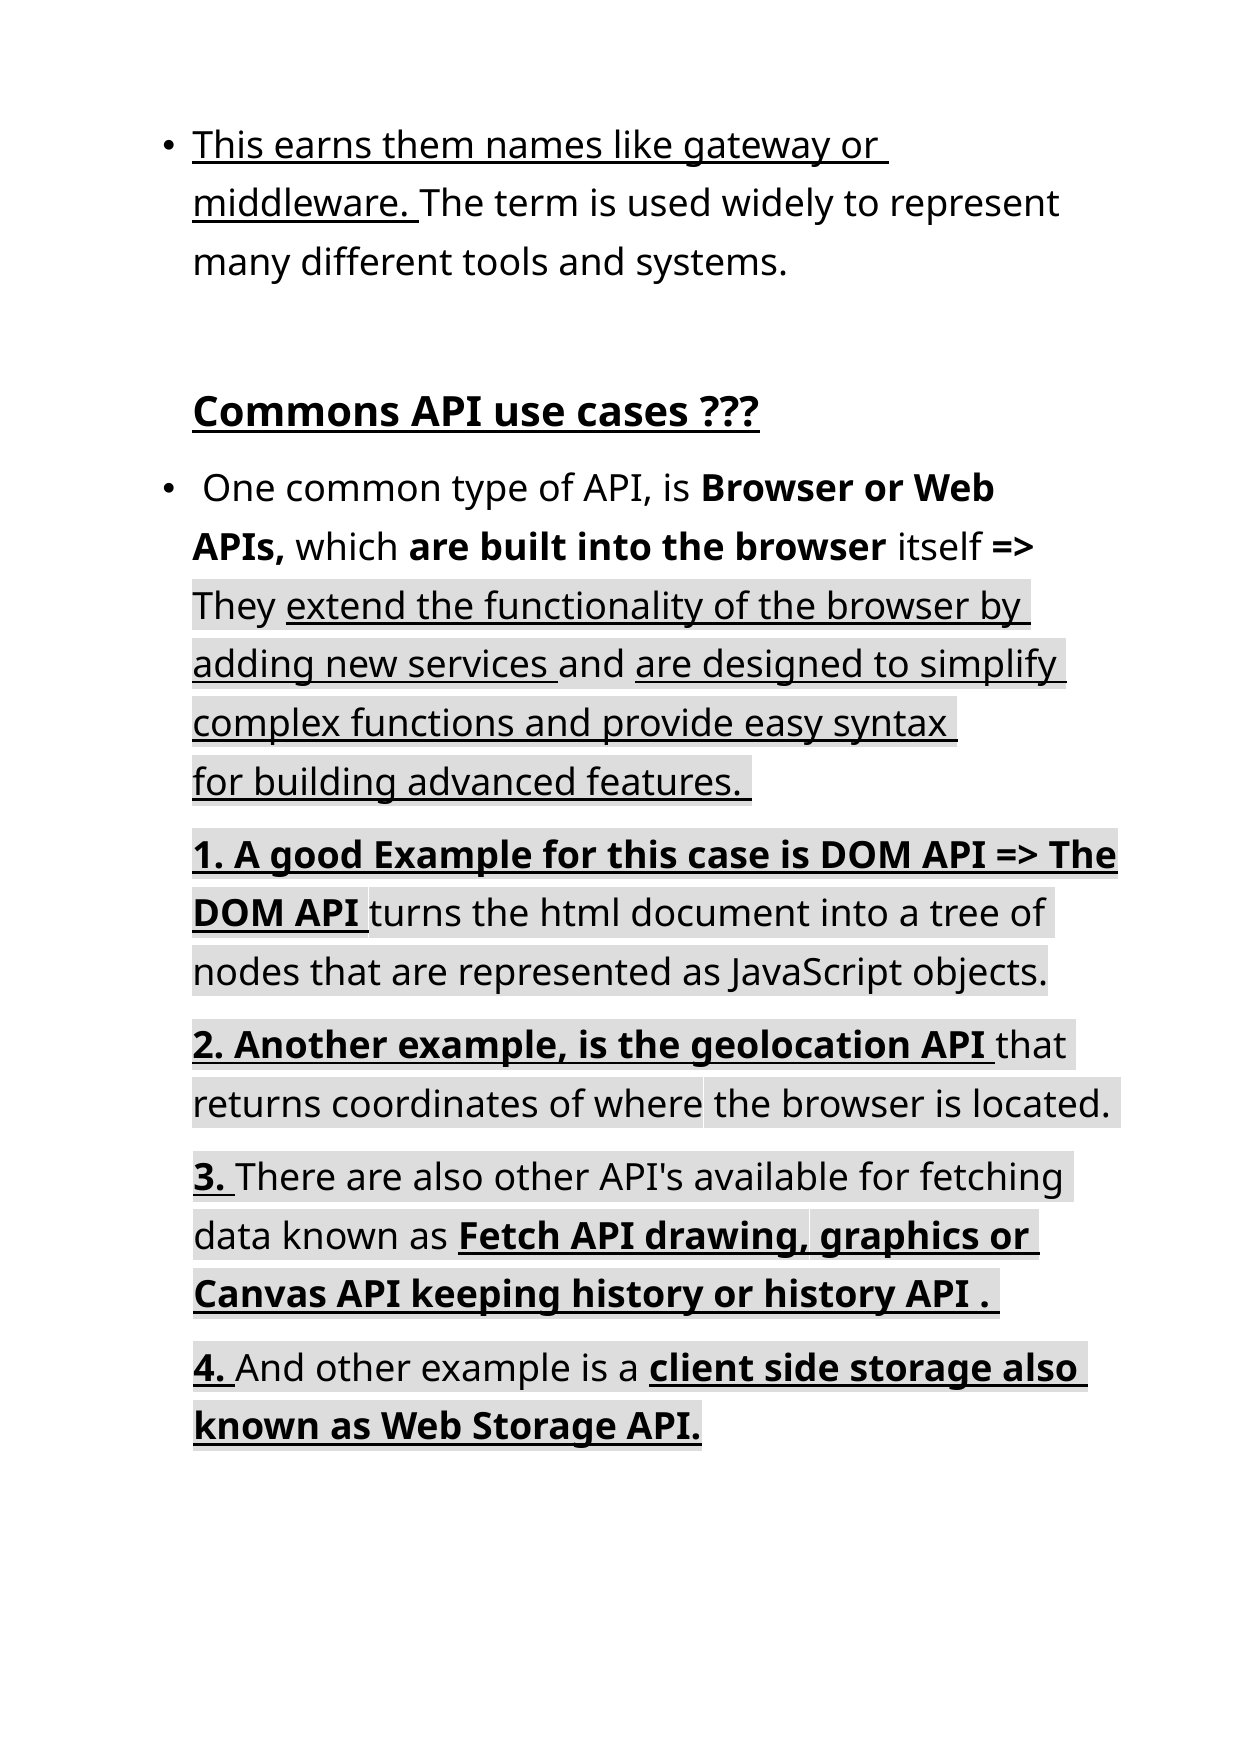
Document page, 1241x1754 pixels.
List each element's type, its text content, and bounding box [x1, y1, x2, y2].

list Commons API use cases ??? [162, 382, 1122, 439]
list 4. And other example is a client side storage also known as Web Storage API. [156, 1341, 1122, 1451]
list 1. A good Example for this case is DOM API => The DOM API turns the html document into a tree of nodes that are represented as JavaScript objects. [162, 828, 1122, 996]
list 3. There are also other API's available for fetching data known as Fetch API drawing, graphics or Canvas API keeping history or history API . [156, 1151, 1122, 1319]
list 2. Another example, is the geolocation API that returns coordinates of where the browser is located. [162, 1019, 1122, 1128]
list This earns them names like gateway or middleware. The term is used widely to represent many different tools and systems. [162, 118, 1122, 286]
list One common type of API, is Browser or Web APIs, which are built into the browser itself => They extend the functionality of the browser by adding new services and are designed to simplify complex functions and provide easy syntax for building advanced features. [162, 462, 1122, 806]
